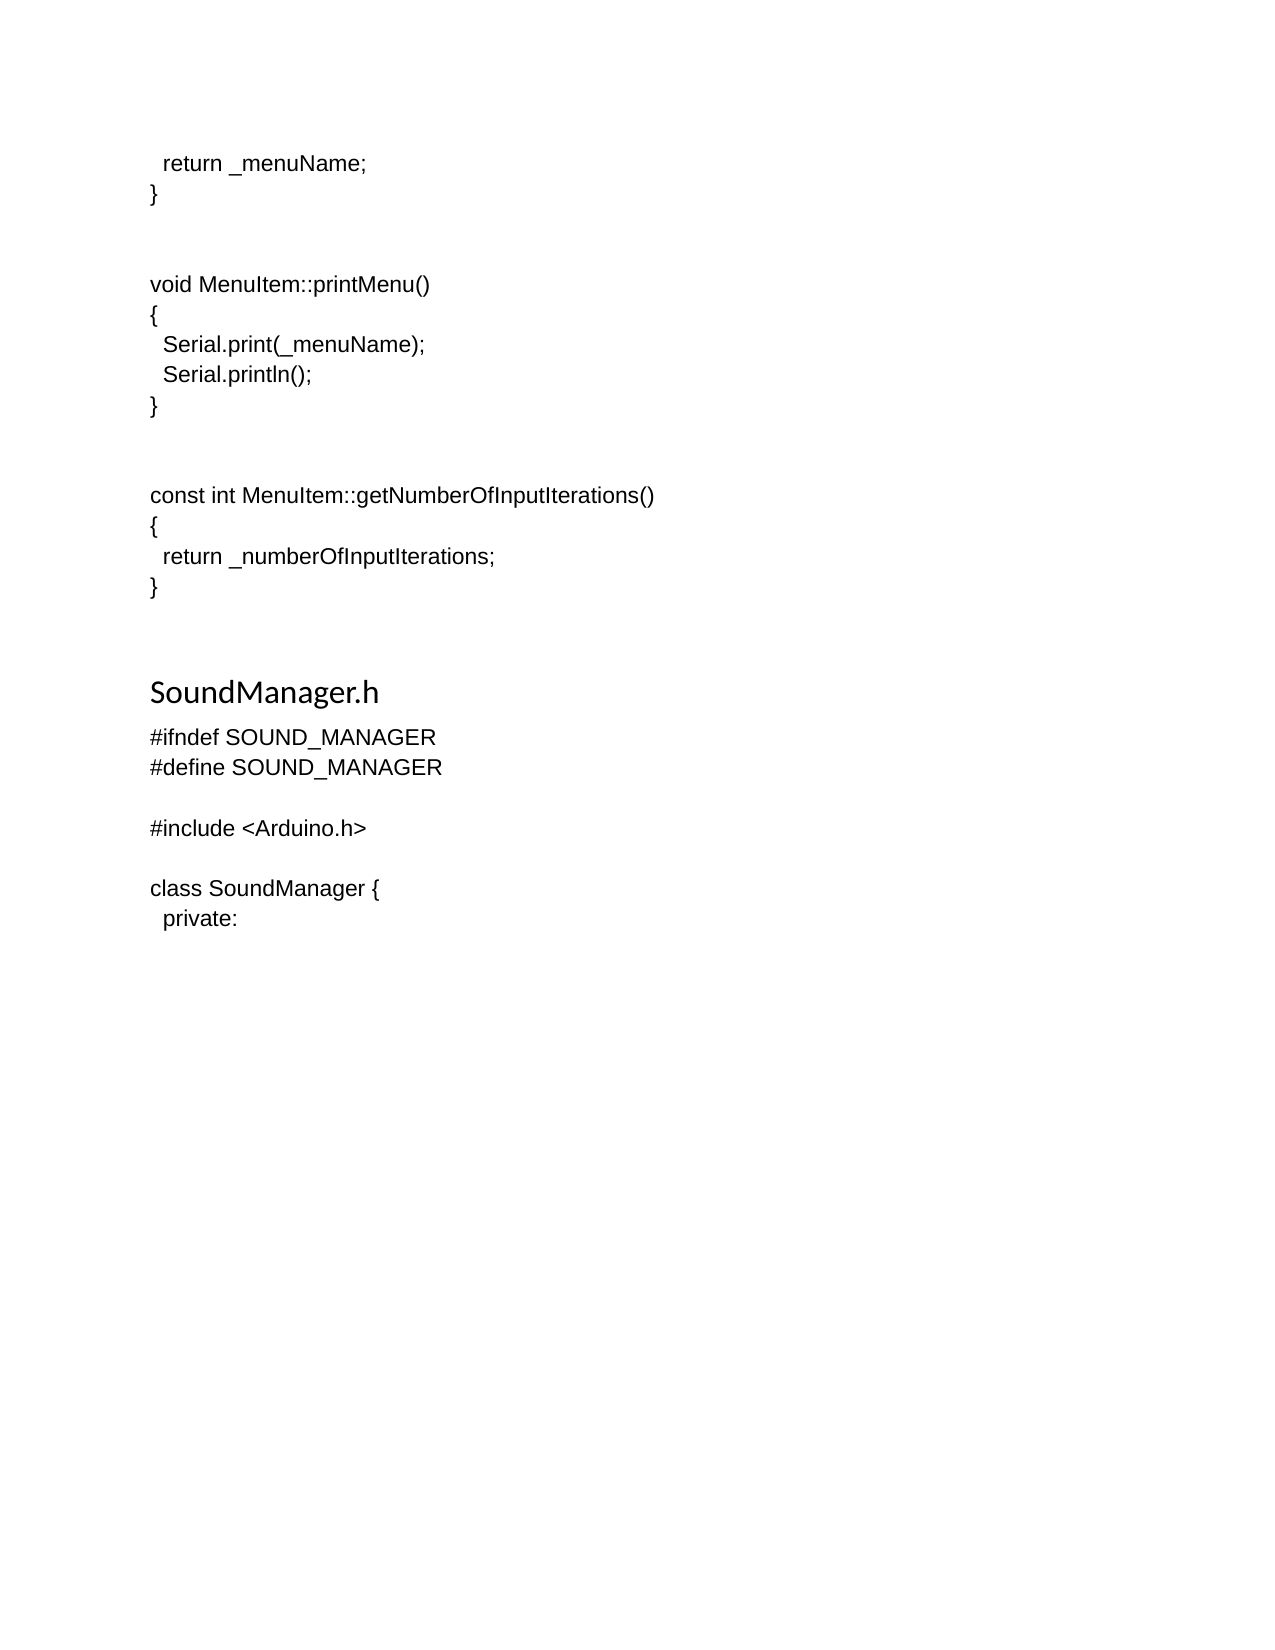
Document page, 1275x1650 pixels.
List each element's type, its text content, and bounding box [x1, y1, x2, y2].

text #ifndef SOUND_MANAGER [150, 724, 1125, 750]
text Serial.print(_menuName); [150, 331, 1125, 358]
text class SoundManager { [150, 875, 1125, 901]
text Serial.println(); [150, 361, 1125, 388]
text } [150, 180, 1125, 207]
text { [150, 301, 1125, 327]
text return _numberOfInputIterations; [150, 543, 1125, 569]
text #include <Arduino.h> [150, 815, 1125, 841]
text { [150, 512, 1125, 539]
text void MenuItem::printMenu() [150, 271, 1125, 297]
text #define SOUND_MANAGER [150, 754, 1125, 781]
text const int MenuItem::getNumberOfInputIterations() [150, 482, 1125, 509]
text } [150, 573, 1125, 599]
text private: [150, 905, 1125, 932]
subtitle SoundManager.h [150, 671, 1125, 712]
text } [150, 392, 1125, 418]
text return _menuName; [150, 150, 1125, 176]
